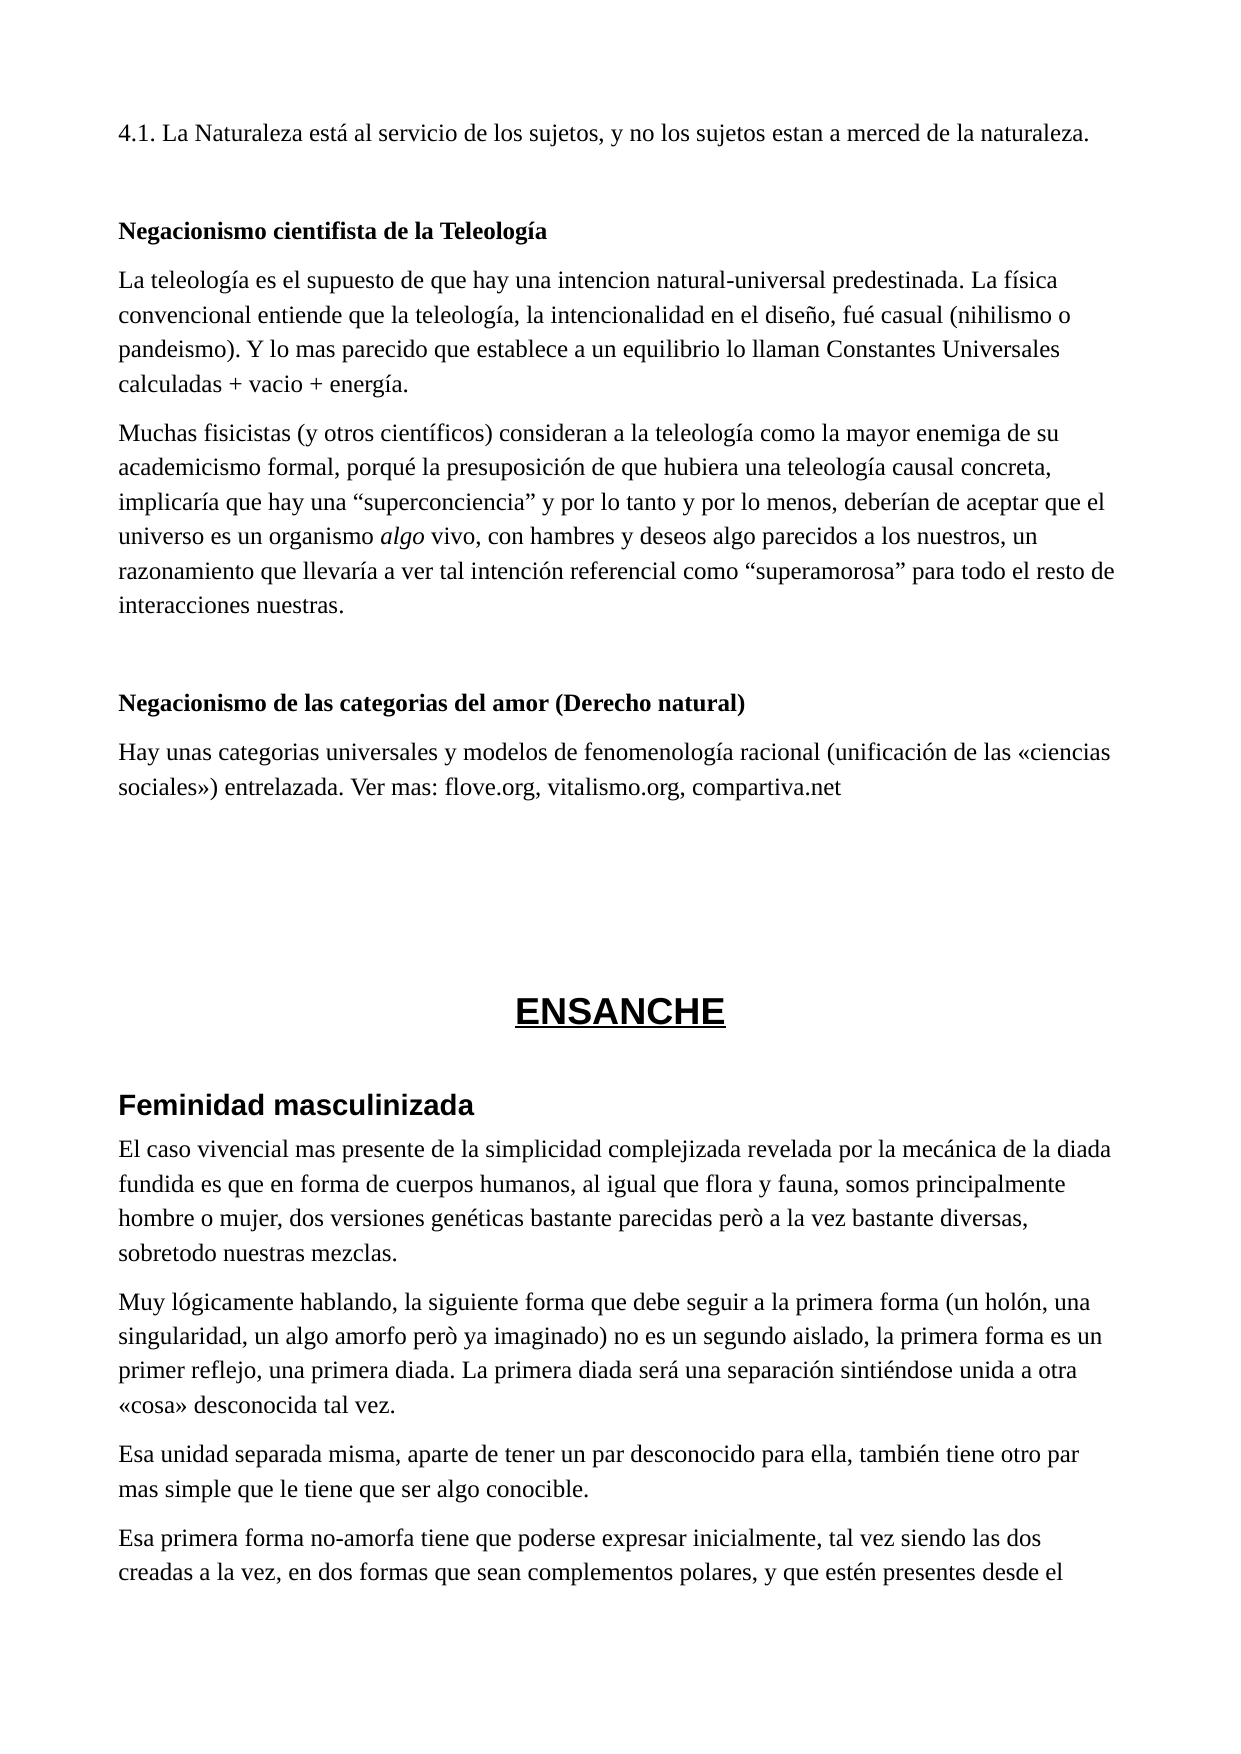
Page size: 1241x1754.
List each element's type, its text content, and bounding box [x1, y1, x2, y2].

text 4.1. La Naturaleza está al servicio de los sujetos, y no los sujetos estan a merced de la naturaleza. [118, 118, 1122, 147]
text Negacionismo cientifista de la Teleología [118, 216, 1122, 245]
text Muy lógicamente hablando, la siguiente forma que debe seguir a la primera forma (un holón, una singularidad, un algo amorfo però ya imaginado) no es un segundo aislado, la primera forma es un primer reflejo, una primera diada. La primera diada será una separación sintiéndose unida a otra «cosa» desconocida tal vez. [118, 1287, 1122, 1419]
text El caso vivencial mas presente de la simplicidad complejizada revelada por la mecánica de la diada fundida es que en forma de cuerpos humanos, al igual que flora y fauna, somos principalmente hombre o mujer, dos versiones genéticas bastante parecidas però a la vez bastante diversas, sobretodo nuestras mezclas. [118, 1134, 1122, 1266]
text La teleología es el supuesto de que hay una intencion natural-universal predestinada. La física convencional entiende que la teleología, la intencionalidad en el diseño, fué casual (nihilismo o pandeismo). Y lo mas parecido que establece a un equilibrio lo llaman Constantes Universales calculadas + vacio + energía. [118, 265, 1122, 397]
subtitle ENSANCHE [118, 989, 1122, 1032]
subtitle Feminidad masculinizada [118, 1088, 1122, 1122]
text Esa unidad separada misma, aparte de tener un par desconocido para ella, también tiene otro par mas simple que le tiene que ser algo conocible. [118, 1439, 1122, 1502]
text Esa primera forma no-amorfa tiene que poderse expresar inicialmente, tal vez siendo las dos creadas a la vez, en dos formas que sean complementos polares, y que estén presentes desde el [118, 1523, 1122, 1586]
text Hay unas categorias universales y modelos de fenomenología racional (unificación de las «ciencias sociales») entrelazada. Ver mas: flove.org, vitalismo.org, compartiva.net [118, 737, 1122, 801]
text Negacionismo de las categorias del amor (Derecho natural) [118, 688, 1122, 717]
text Muchas fisicistas (y otros científicos) consideran a la teleología como la mayor enemiga de su academicismo formal, porqué la presuposición de que hubiera una teleología causal concreta, implicaría que hay una “superconciencia” y por lo tanto y por lo menos, deberían de aceptar que el universo es un organismo algo vivo, con hambres y deseos algo parecidos a los nuestros, un razonamiento que llevaría a ver tal intención referencial como “superamorosa” para todo el resto de interacciones nuestras. [118, 418, 1122, 619]
